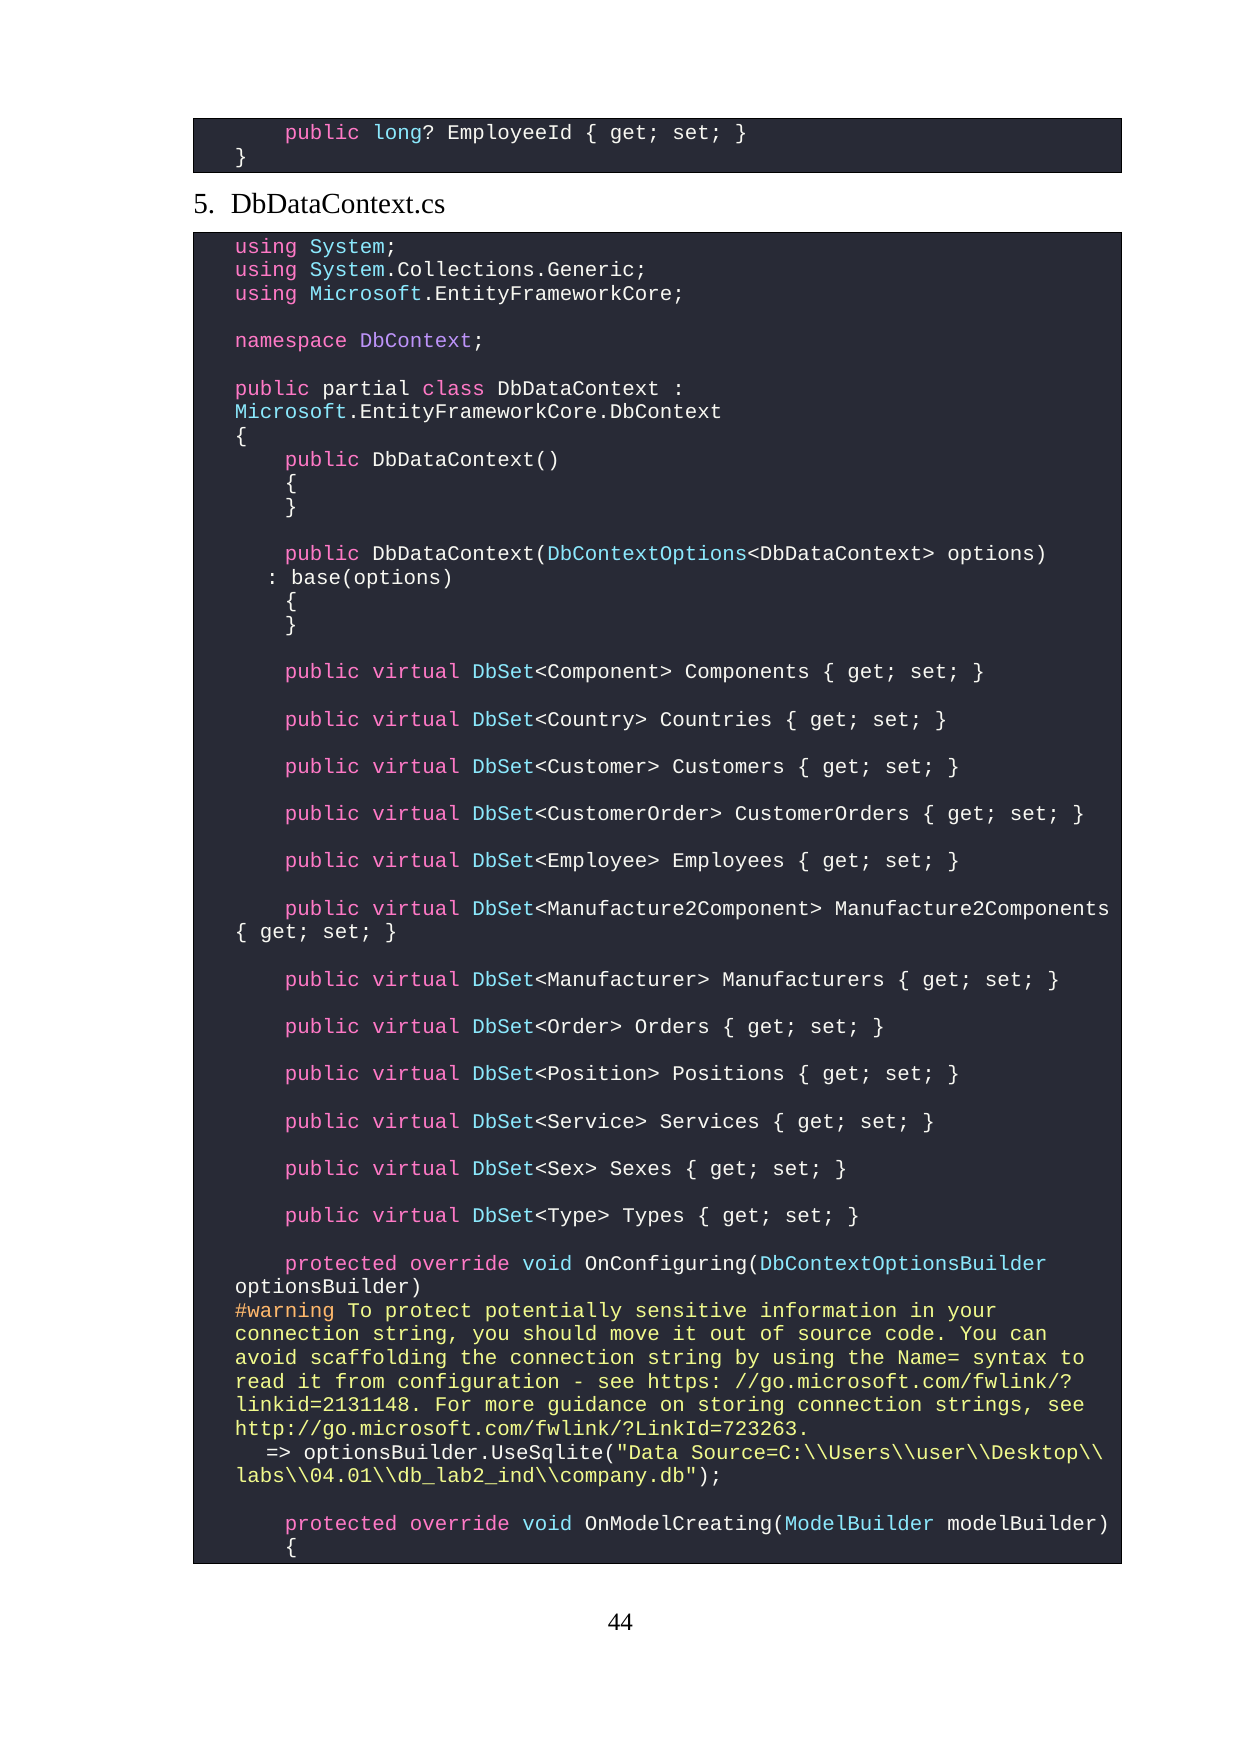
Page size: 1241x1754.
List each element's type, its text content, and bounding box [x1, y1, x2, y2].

list using System.Collections.Generic; [194, 255, 1121, 279]
list public virtual DbSet<Country> Countries { get; set; } [194, 705, 1121, 728]
list public DbDataContext() [194, 444, 1121, 468]
list protected override void OnModelCreating(ModelBuilder modelBuilder) [194, 1509, 1121, 1532]
list public virtual DbSet<Position> Positions { get; set; } [194, 1059, 1121, 1083]
list public virtual DbSet<Service> Services { get; set; } [194, 1107, 1121, 1130]
list using System; [194, 233, 1121, 255]
list public virtual DbSet<Component> Components { get; set; } [194, 657, 1121, 681]
list } [194, 610, 1121, 634]
list : base(options) [194, 563, 1121, 586]
list } [194, 492, 1121, 516]
list public long? EmployeeId { get; set; } [194, 119, 1121, 142]
list { [194, 1532, 1121, 1563]
list } [194, 142, 1121, 172]
list using Microsoft.EntityFrameworkCore; [194, 279, 1121, 303]
list public virtual DbSet<CustomerOrder> CustomerOrders { get; set; } [194, 799, 1121, 823]
list { [194, 586, 1121, 610]
list public DbDataContext(DbContextOptions<DbDataContext> options) [194, 539, 1121, 563]
list namespace DbContext; [194, 326, 1121, 350]
list public virtual DbSet<Sex> Sexes { get; set; } [194, 1154, 1121, 1178]
list public virtual DbSet<Customer> Customers { get; set; } [194, 752, 1121, 776]
list public virtual DbSet<Type> Types { get; set; } [194, 1201, 1121, 1225]
list #warning To protect potentially sensitive information in your connection string, you should move it out of source code. You can avoid scaffolding the connection string by using the Name= syntax to read it from configuration - see https: //go.microsoft.com/fwlink/?linkid=2131148. For more guidance on storing connection strings, see http://go.microsoft.com/fwlink/?LinkId=723263. [194, 1296, 1121, 1438]
list { [194, 468, 1121, 492]
list public virtual DbSet<Manufacture2Component> Manufacture2Components { get; set; } [194, 894, 1121, 941]
list public virtual DbSet<Employee> Employees { get; set; } [194, 847, 1121, 870]
list public partial class DbDataContext : Microsoft.EntityFrameworkCore.DbContext [194, 374, 1121, 421]
list protected override void OnConfiguring(DbContextOptionsBuilder optionsBuilder) [194, 1248, 1121, 1296]
list => optionsBuilder.UseSqlite("Data Source=C:\\Users\\user\\Desktop\\labs\\04.01\\db_lab2_ind\\company.db"); [194, 1438, 1121, 1485]
list public virtual DbSet<Manufacturer> Manufacturers { get; set; } [194, 965, 1121, 988]
list DbDataContext.cs [193, 186, 1122, 219]
list { [194, 421, 1121, 444]
list public virtual DbSet<Order> Orders { get; set; } [194, 1012, 1121, 1036]
